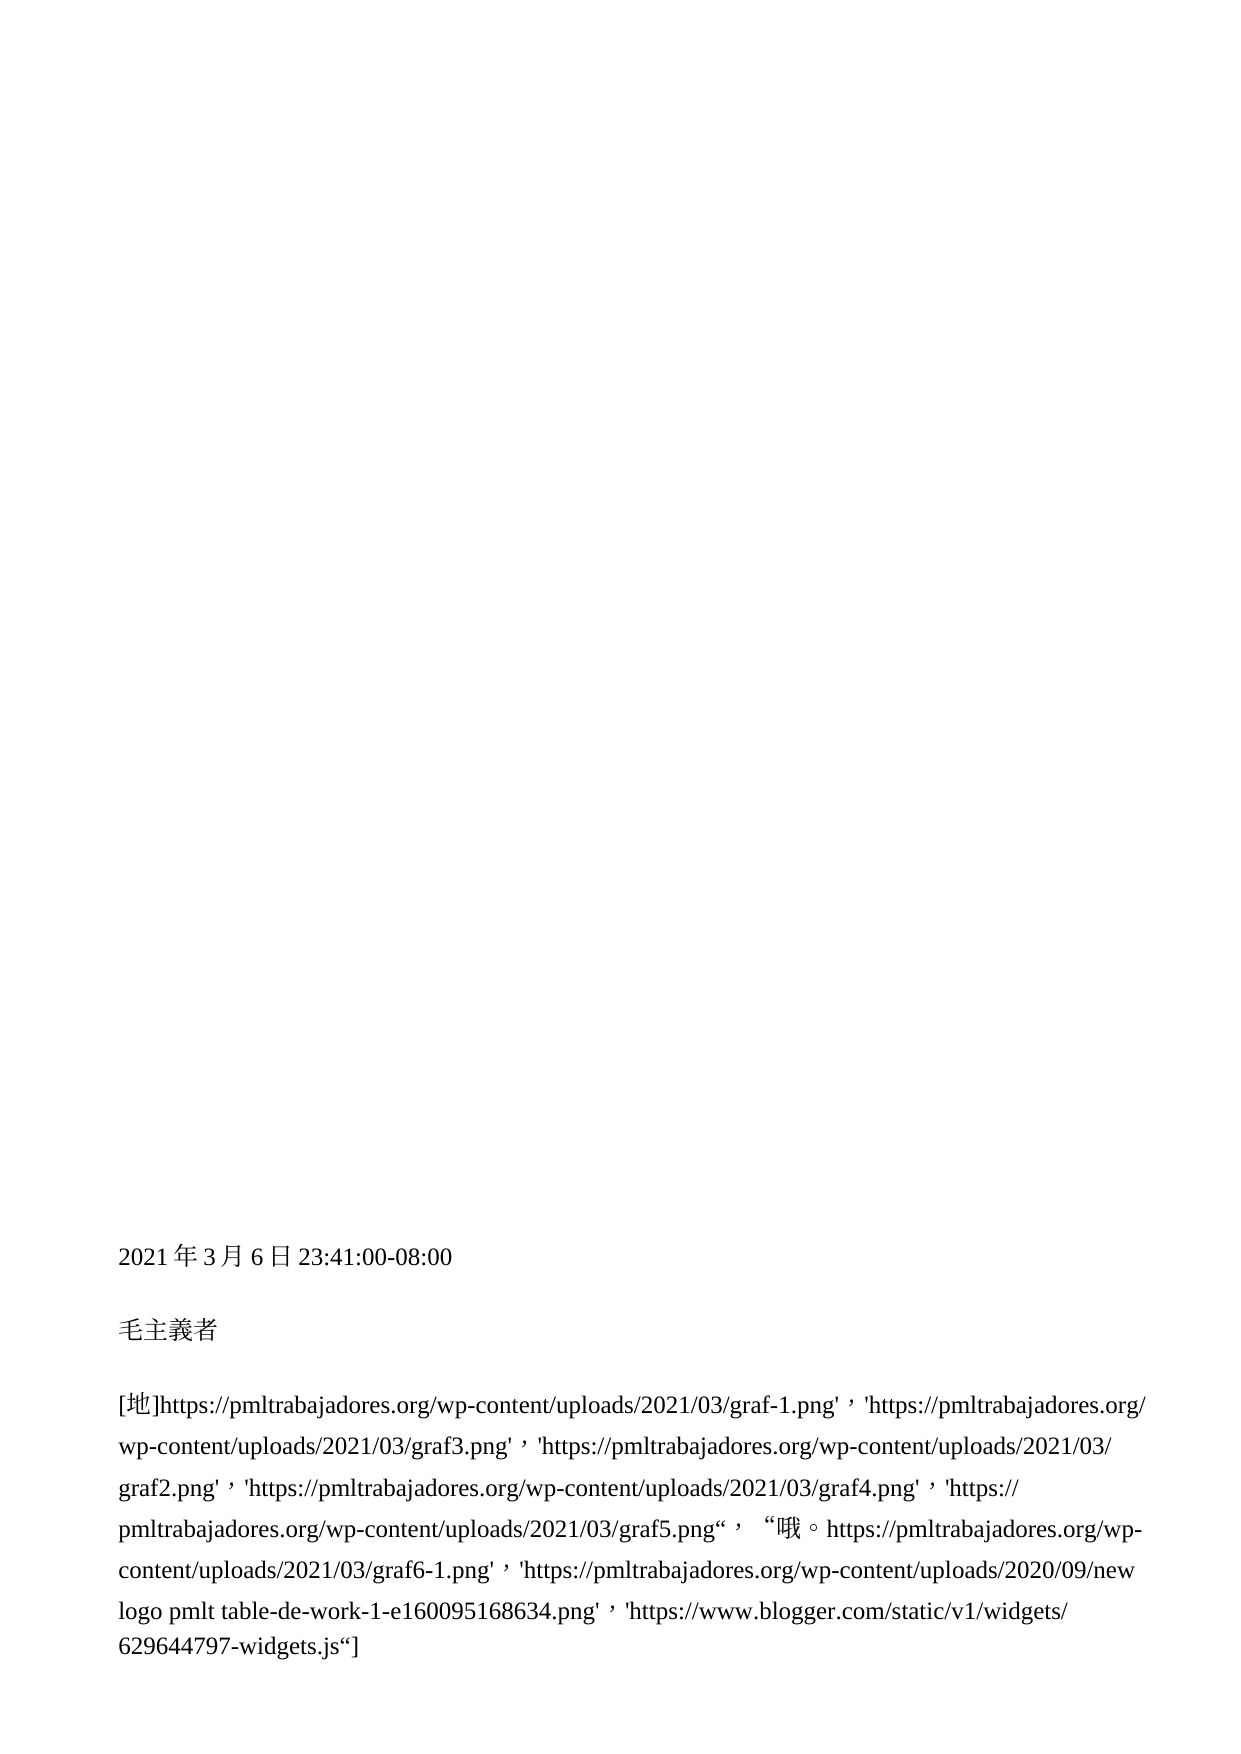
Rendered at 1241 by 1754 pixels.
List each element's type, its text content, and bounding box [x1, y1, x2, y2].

text 2021年3月6日23:41:00-08:00 毛主義者 [地]https://pmltrabajadores.org/wp-content/uploads/2021/03/graf-1.png'，'https://pmltrabajadores.org/wp-content/uploads/2021/03/graf3.png'，'https://pmltrabajadores.org/wp-content/uploads/2021/03/graf2.png'，'https://pmltrabajadores.org/wp-content/uploads/2021/03/graf4.png'，'https://pmltrabajadores.org/wp-content/uploads/2021/03/graf5.png“，“哦。https://pmltrabajadores.org/wp-content/uploads/2021/03/graf6-1.png'，'https://pmltrabajadores.org/wp-content/uploads/2020/09/new logo pmlt table-de-work-1-e160095168634.png'，'https://www.blogger.com/static/v1/widgets/629644797-widgets.js“] 3月8日國際主義者-西班牙國 資本主義與貧困女性化 2021年3月5日 在該制度下，婦女特別脆弱的狀況有幾種表現形式，其中之一是貧窮婦女人數日增。 婦女在資本下的有償工作沒有以任何形式 我們從家務勞動中解脫出來，卻把工作的重擔扛在肩上。 家庭的生殖能力，同時為我們保留了一個特別不穩定的工作世界。 婦女在家中免費或報酬很低的生殖工作意味著勞動力的再生產，不僅在日常生活中，而且在純粹的世代方面，創造新的勞動力。不可否認，女性化的家務勞動在資本主義制度下是必要的，以確保新的剩餘價值的提取，從而確保資本的再生產。 但是，除了家務勞動外，還必須分析家庭外的領域和婦女進入工作世界的機會。自工業革命以來，婦女被納入社會生產領域，但在經濟危機期間，她們總是被貶低到低收入、不穩定和破壞率高的工作中，不僅增加了無產階級的隊伍，而且增加了工業後備軍的隊伍。 然而，融入工作環境並沒有減輕他們的家庭負擔和責任，而是增加了家庭內外的工作，被迫從事今天被稱為雙工制的工作。因此，婦女在家庭和非家庭兩級被資本雙重剝削。 必須強調婦女從事不穩定和不穩定工作的問題。所謂的貧困女性化不僅是對貧困女性化本身的迴應，而且是對導致貧困的許多其他方面的女性化的迴應，例如部分和臨時工作、第三產業和分包、工資差距、無酬工作和失業等。職業婦女往往被迫接受工資和工作條件更差的工作，以換取靈活性，使她們能夠兼顧家務勞動和有償工作。 “貧困女性化”的概念是1978年在美國由研究人員戴安娜·皮爾斯（Diana Pearce）提出的，她在《貧困女性化：婦女、工作和福利》一書中的研究重點是生活條件惡化（從貧困的角度來看，美國女性戶主家庭的增長（在20多年的時間裡增長了4個百分點）。 因此，貧窮婦女人數日增的定義是：（1）婦女在貧窮人口中占主導地位；（2）存在明顯的性別偏見造成的貧窮原因；（3）婦女貧窮的趨勢；（4）婦女貧窮的可見性，同時考慮到婦女在而不是抽象分析物件。 婦女與貧困，資料。 綜上所述，導致貧困女性化的因素既有不利的勞動力市場條件和雙重工作日（國內外），也有近幾十年來家庭結構的重組。因此，大約85%的單親家庭由婦女為戶主，加上上述工作不穩定和不穩定，使這種家庭模式與貧困率和社會排斥率有很大關係。 這不僅是因為單親家庭的主要養家餬口者是一名婦女，她同時也是一名被迫從事不穩定、不穩定和“靈活”工作的工人，而且這些同樣的工作條件導致並導致社會福利處於不利地位，無法獲得最低生活保障的援助或福利，或不得不使用非繳費性福利。 因此，職業婦女陷入了一種逃避不穩定工作的惡性迴圈，這不僅使她們無法養活依賴家庭單位的人，而且使她們無法獲得最低限度的社會福利，以確保她們的生計，同時也必須放棄更穩定的工作。在一個虛假的靈活性，使他能夠相容的（低）工資的工作與他的無報酬的工作在家裡。 根據資料，這種情況可以非常直觀地表現出來。因此，如INE所示，特別是2018年勞動力調查： 圖：羅莎·費爾南德斯統計是啊。90%的家庭傭工是婦女。338900名婦女，371400名男子。女性失業率比男性失業率高出4%，男性就業率為55%，女性為45%。為了使非全日制工作與照顧受扶養人相協調，95%的人是婦女。263 900名婦女兼職，14 100名男子兼職。工資差距約為23%，導致領取養老金的差距為43%。2019年貧困和社會排斥的風險率也使婦女處於不利地位： 同樣，單親家庭的貧困率飆升至47.9%。這些家庭中84%的戶主是婦女，因此與單親家庭有關的貧困基本上是婦女。 圖：Adecco基金會報告，“所有就業機會，面臨排斥風險的婦女”。2019年3月。 科維德時代的婦女和貧困。 在大流行時期，這種情況只會加劇。由於健康危機造成的情況，婦女，主要是護理工作的責任，是那些在前線接觸病毒最多的人。這就是為什麼Covid-19不僅在經濟上對我們有偏見，而且對我們的健康也有很大的影響。 圖：“婦女在前線，婦女在後方：COVID-19，就業和社會保護”。女權主義者。2020年5月。 根據UGT女權主義者在其報告《婦女在前線，婦女在後方》中收集的資料。COVID-19，“就業和社會保護”，56.16%的艾滋病毒感染者是婦女，20至29歲年齡組每10人中就有7人感染，20至60歲婦女的總體發病率更高。 這一流行病期間的基本工作是女性化程度很高的工作，婦女的就業集中在貿易、保健和社會服務、教育和餐飲業，其中51%的就業婦女在其中一個部門工作。 這一流行病期間的基本工作是女性化程度很高的工作，婦女的就業集中在貿易、保健和社會服務、教育和餐飲業，其中51%的就業婦女在其中一個部門工作。 這一流行病期間的基本工作是女性化程度很高的工作，婦女的就業集中在貿易、保健和社會服務、教育和餐飲業，其中51%的就業婦女在其中一個部門工作。 圖：“婦女在前線，婦女在後方：COVID-19，就業和社會保護”。女權主義者。2020年5月。 因此，婦女不僅是第一次浪潮中那些關鍵工作的主角，如衛生、護理或清潔工，而且在那些因破壞就業而受到最嚴重懲罰的工作中佔大多數，如旅館和商業。 在某些前線活動中，婦女的就業率超過80%，如家庭傭工、社會服務活動、療養院的保健活動，以及70%的保健和社會服務活動。 儘管如此，儘管在最困難的監禁階段，整個衛生部門都從我們的陽臺上得到了承認，但婦女在這一領域的工作仍然特別被低估，與同事的工資差距達到29%。 [118, 1202, 1181, 1693]
